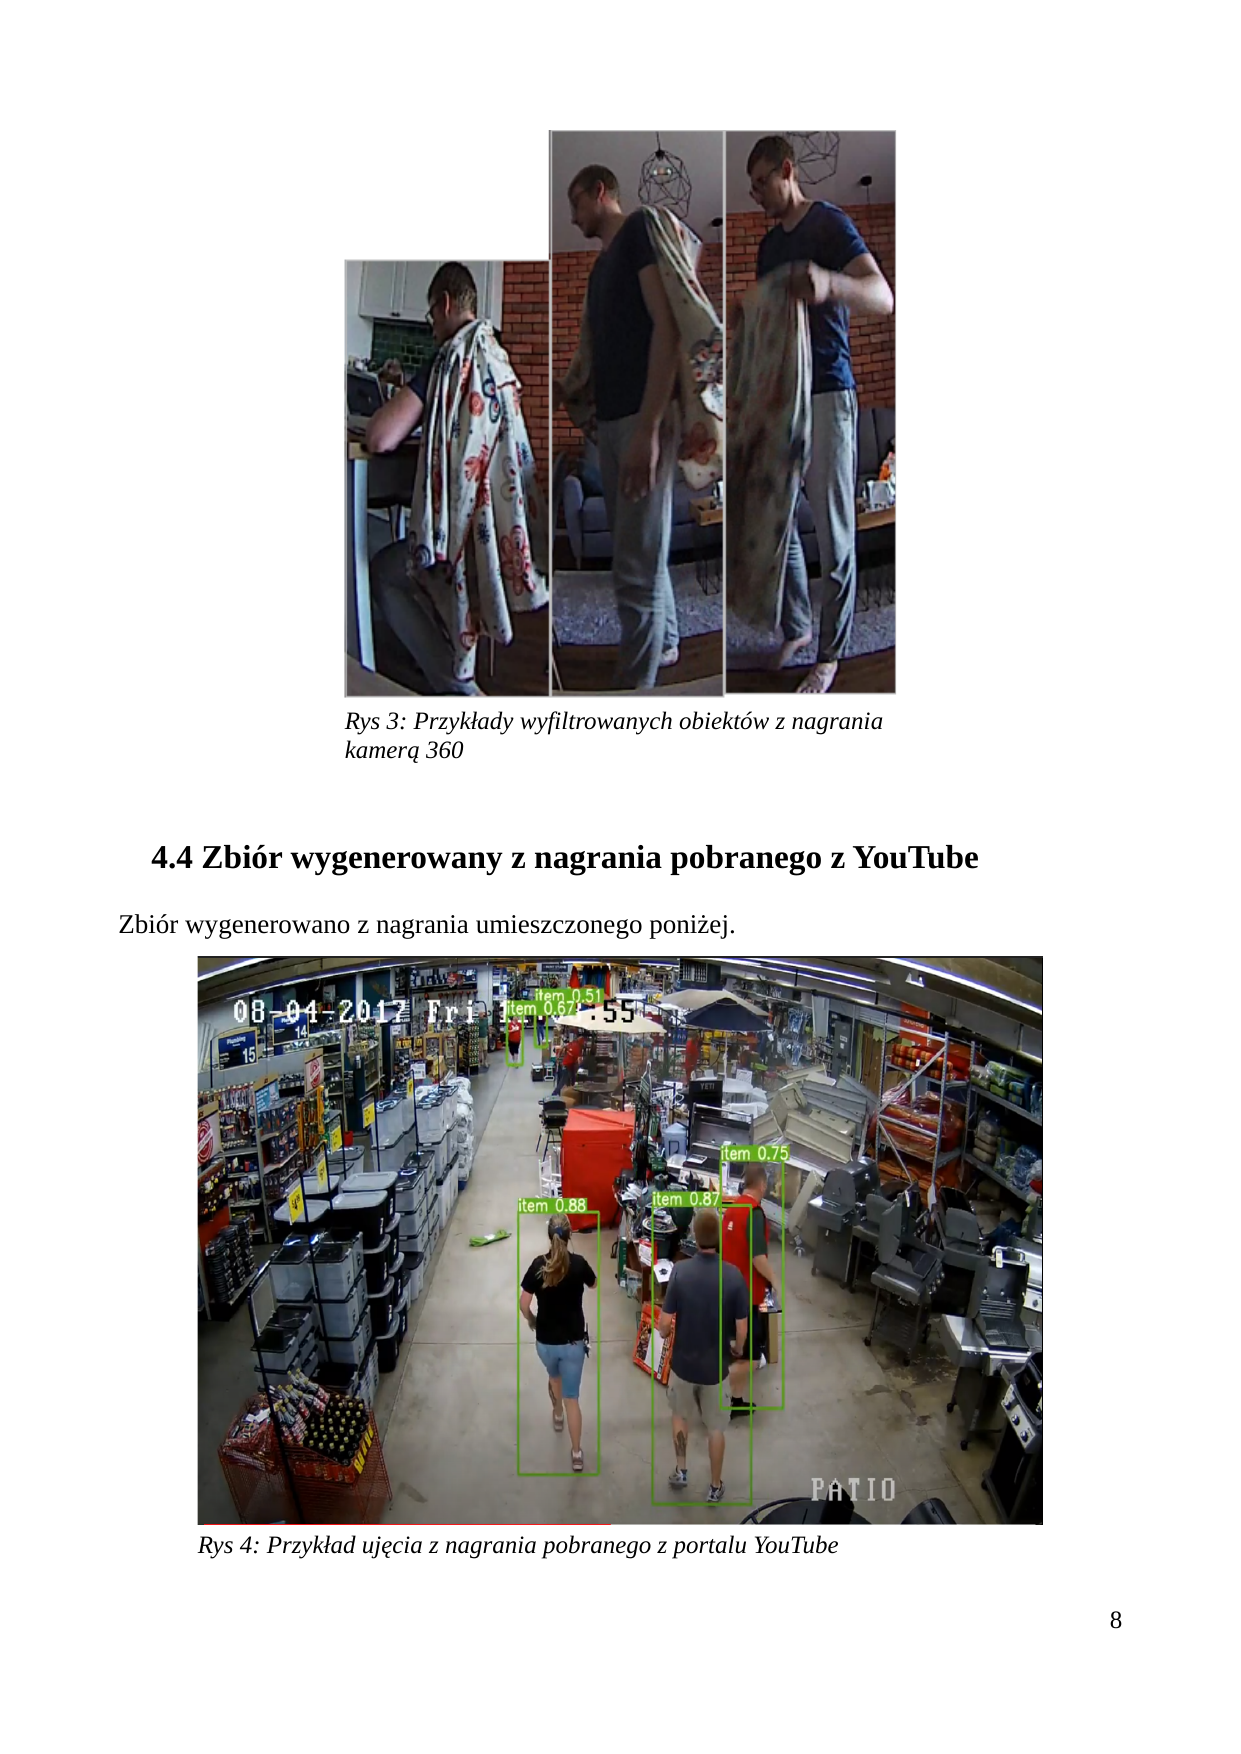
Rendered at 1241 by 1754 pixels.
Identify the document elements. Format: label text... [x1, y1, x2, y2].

picture [197, 956, 1043, 1525]
picture [344, 130, 897, 701]
text Rys 3: Przykłady wyfiltrowanych obiektów z nagrania kamerą 360 [344, 701, 896, 764]
subtitle 4.4 Zbiór wygenerowany z nagrania pobranego z YouTube [151, 837, 1122, 876]
text Zbiór wygenerowano z nagrania umieszczonego poniżej. [118, 908, 1122, 940]
text Rys 4: Przykład ujęcia z nagrania pobranego z portalu YouTube [198, 1525, 1043, 1558]
